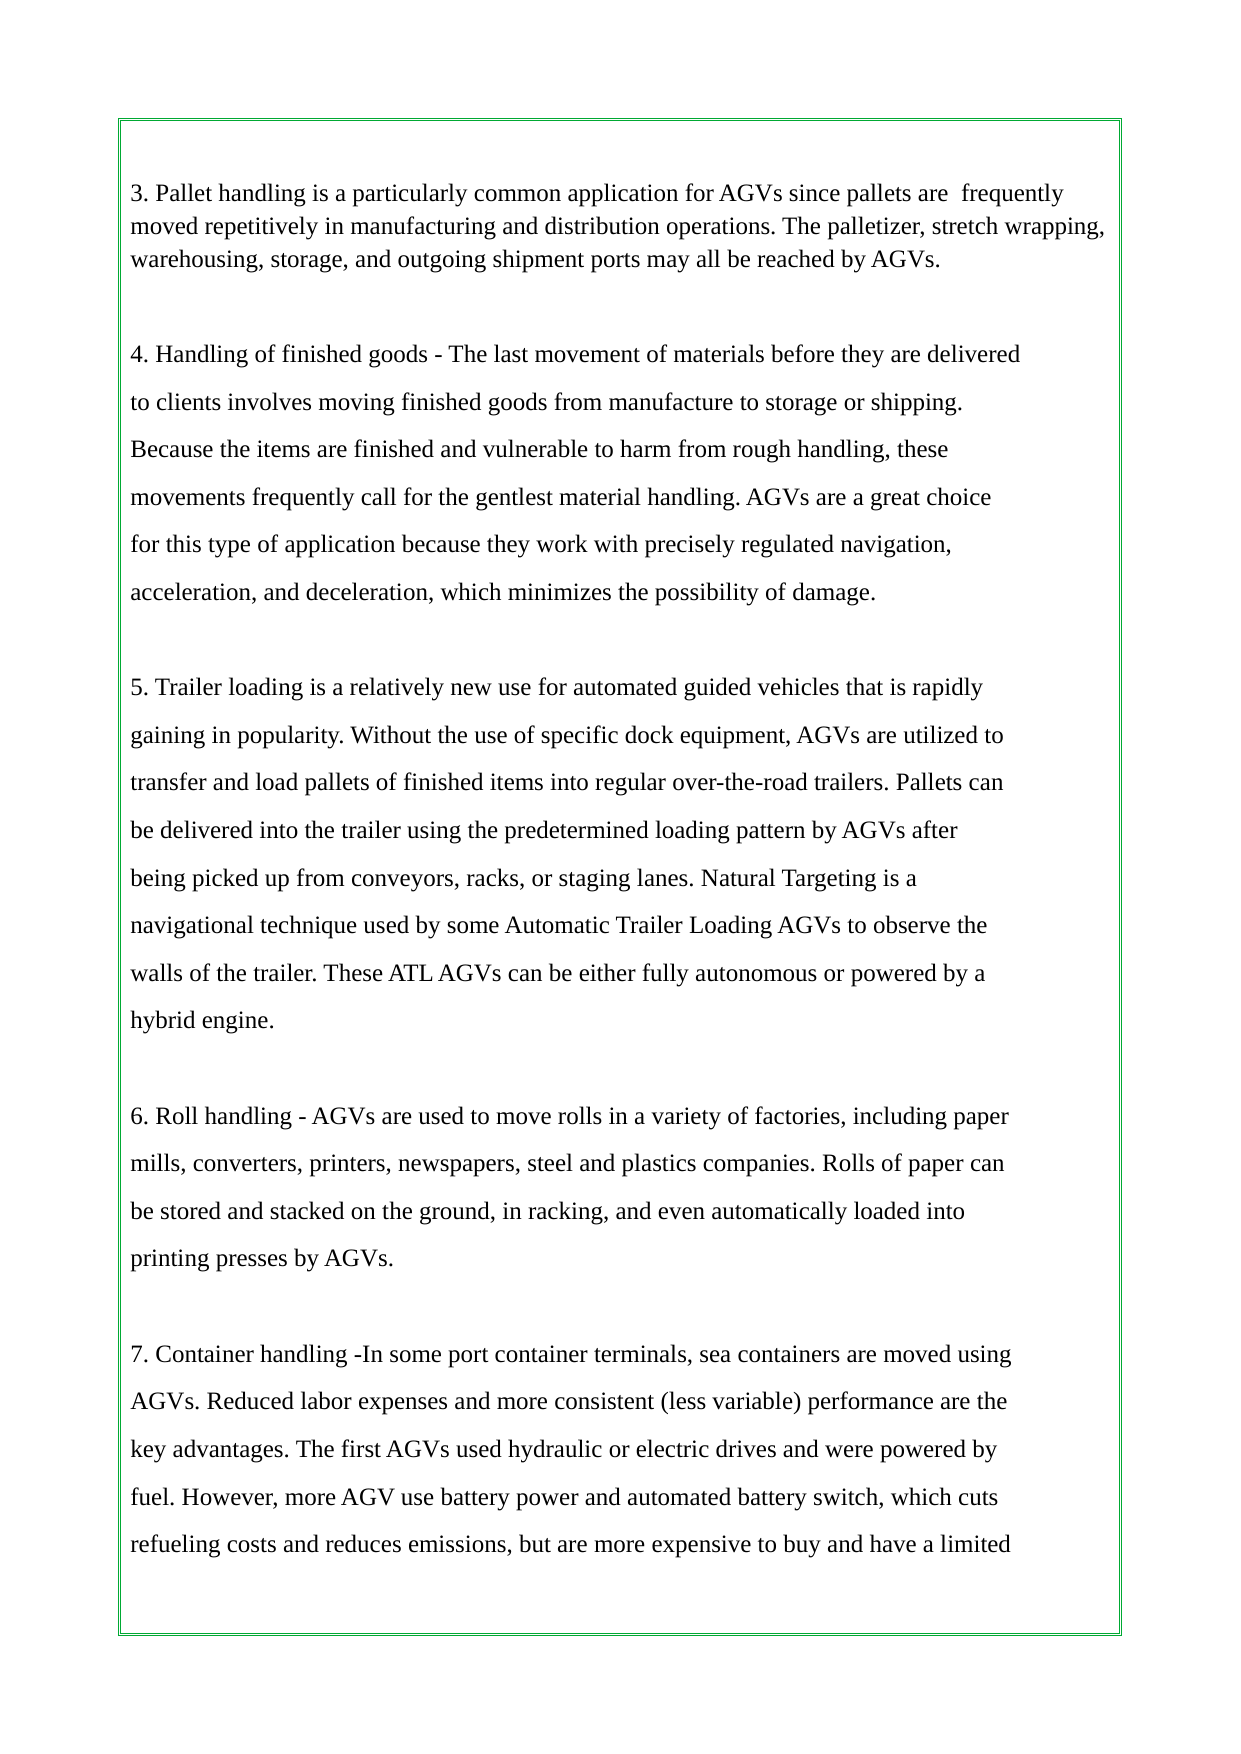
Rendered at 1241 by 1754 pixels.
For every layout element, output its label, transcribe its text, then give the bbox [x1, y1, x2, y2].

text being picked up from conveyors, racks, or staging lanes. Natural Targeting is a [130, 863, 1110, 891]
text 7. Container handling -In some port container terminals, sea containers are moved using [130, 1339, 1110, 1367]
text be stored and stacked on the ground, in racking, and even automatically loaded into [130, 1196, 1110, 1225]
text acceleration, and deceleration, which minimizes the possibility of damage. [130, 577, 1110, 606]
text mills, converters, printers, newspapers, steel and plastics companies. Rolls of paper can [130, 1148, 1110, 1177]
text AGVs. Reduced labor expenses and more consistent (less variable) performance are the [130, 1386, 1110, 1415]
text for this type of application because they work with precisely regulated navigation, [130, 529, 1110, 558]
text printing presses by AGVs. [130, 1243, 1110, 1272]
text hybrid engine. [130, 1006, 1110, 1034]
text walls of the trailer. These ATL AGVs can be either fully autonomous or powered by a [130, 958, 1110, 987]
text movements frequently call for the gentlest material handling. AGVs are a great choice [130, 482, 1110, 511]
text refueling costs and reduces emissions, but are more expensive to buy and have a limited [130, 1529, 1110, 1558]
text fuel. However, more AGV use battery power and automated battery switch, which cuts [130, 1482, 1110, 1510]
text 3. Pallet handling is a particularly common application for AGVs since pallets are frequently moved repetitively in manufacturing and distribution operations. The palletizer, stretch wrapping, warehousing, storage, and outgoing shipment ports may all be reached by AGVs. [130, 178, 1110, 273]
text transfer and load pallets of finished items into regular over-the-road trailers. Pallets can [130, 767, 1110, 796]
text be delivered into the trailer using the predetermined loading pattern by AGVs after [130, 815, 1110, 844]
text key advantages. The first AGVs used hydraulic or electric drives and were powered by [130, 1434, 1110, 1463]
text 5. Trailer loading is a relatively new use for automated guided vehicles that is rapidly [130, 672, 1110, 701]
text Because the items are finished and vulnerable to harm from rough handling, these [130, 434, 1110, 463]
text gaining in popularity. Without the use of specific dock equipment, AGVs are utilized to [130, 720, 1110, 749]
text 4. Handling of finished goods - The last movement of materials before they are delivered [130, 339, 1110, 368]
text to clients involves moving finished goods from manufacture to storage or shipping. [130, 387, 1110, 415]
text 6. Roll handling - AGVs are used to move rolls in a variety of factories, including paper [130, 1101, 1110, 1129]
text navigational technique used by some Automatic Trailer Loading AGVs to observe the [130, 910, 1110, 939]
